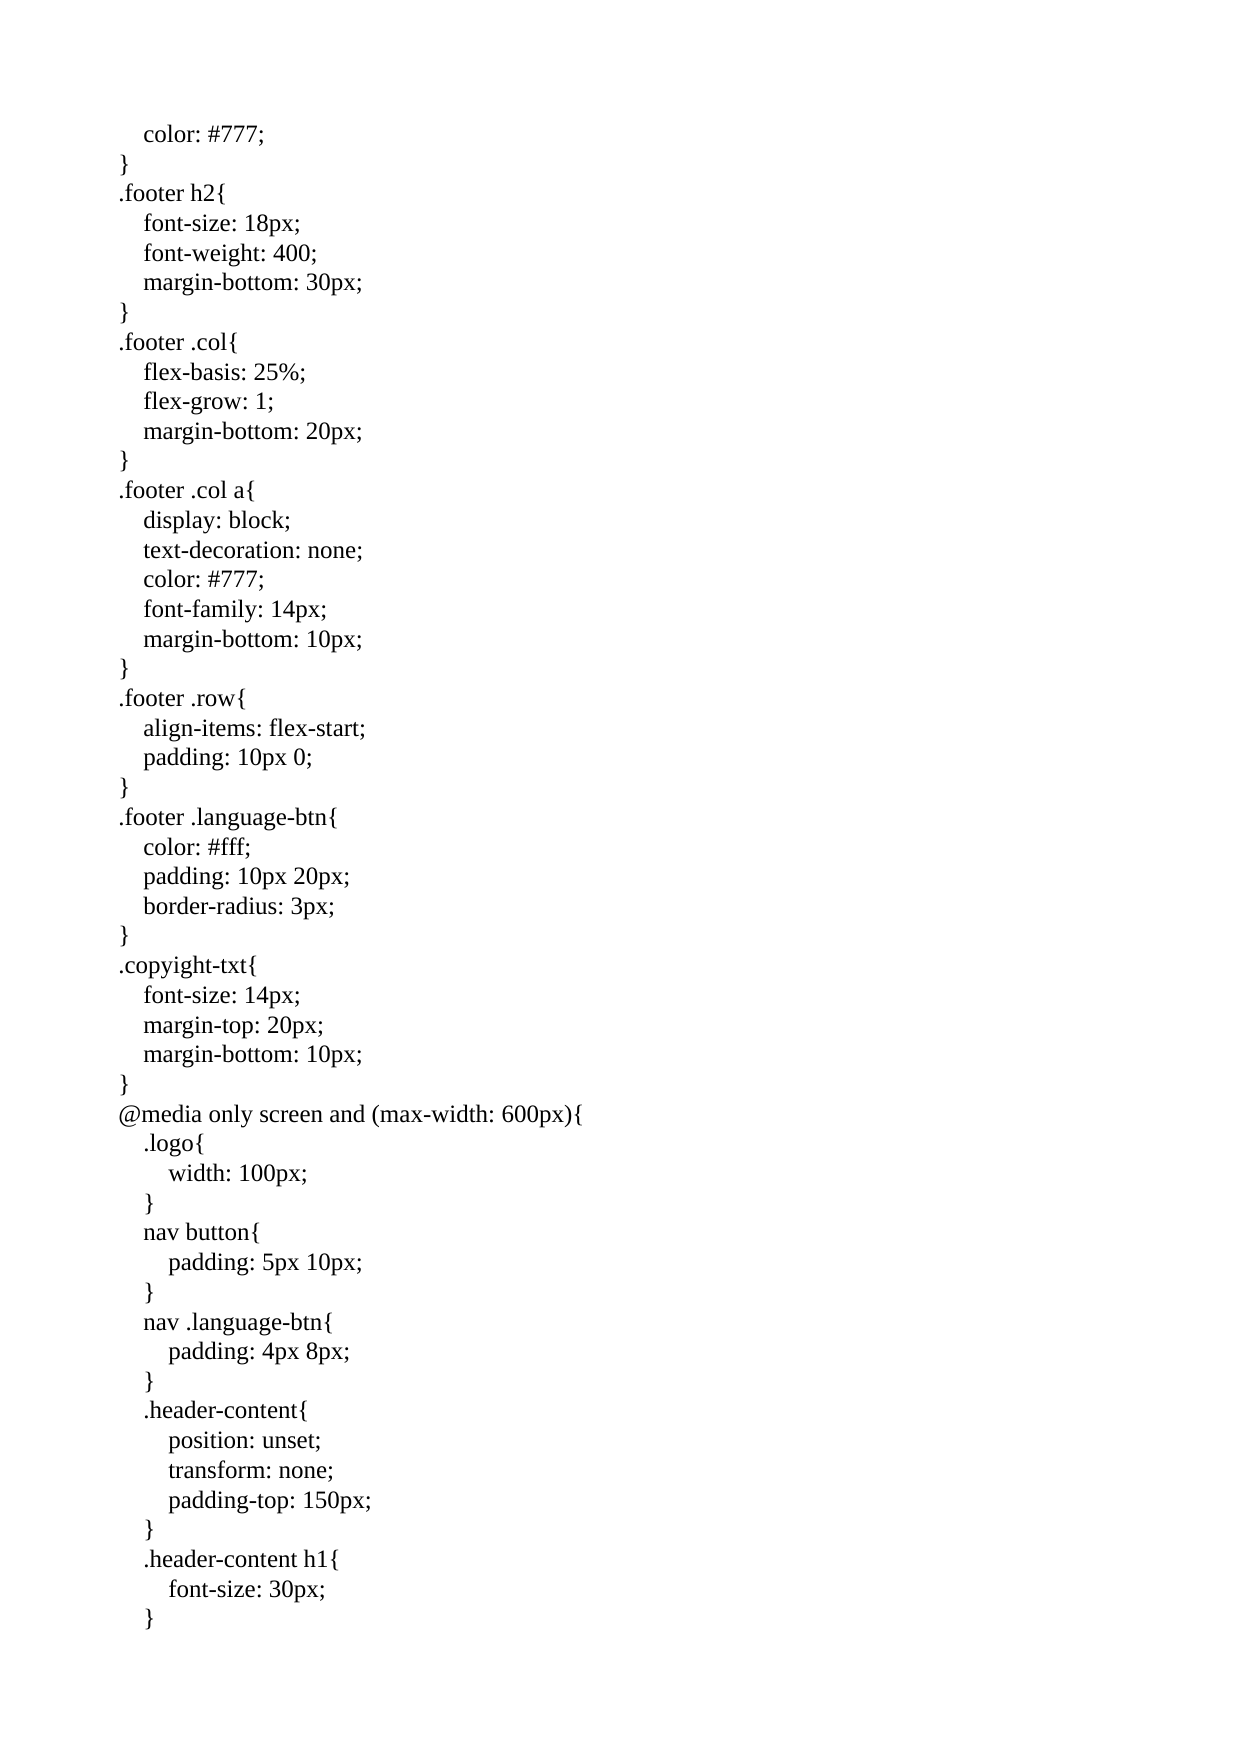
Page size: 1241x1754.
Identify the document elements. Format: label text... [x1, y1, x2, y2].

text margin-bottom: 20px; [118, 415, 1122, 445]
text .footer .col{ [118, 326, 1122, 356]
text padding: 10px 20px; [118, 860, 1122, 890]
text margin-bottom: 30px; [118, 267, 1122, 296]
text align-items: flex-start; [118, 712, 1122, 742]
text } [118, 445, 1122, 474]
text .logo{ [118, 1127, 1122, 1157]
text .footer h2{ [118, 177, 1122, 207]
text .header-content{ [118, 1395, 1122, 1424]
text font-size: 14px; [118, 979, 1122, 1009]
text text-decoration: none; [118, 534, 1122, 563]
text } [118, 1513, 1122, 1543]
text } [118, 920, 1122, 949]
text flex-basis: 25%; [118, 356, 1122, 385]
text border-radius: 3px; [118, 890, 1122, 920]
text font-weight: 400; [118, 237, 1122, 267]
text flex-grow: 1; [118, 385, 1122, 415]
text padding: 10px 0; [118, 742, 1122, 771]
text } [118, 771, 1122, 801]
text } [118, 1365, 1122, 1395]
text } [118, 1276, 1122, 1306]
text } [118, 296, 1122, 326]
text } [118, 148, 1122, 177]
text font-family: 14px; [118, 593, 1122, 623]
text padding: 4px 8px; [118, 1335, 1122, 1365]
text } [118, 1068, 1122, 1098]
text } [118, 1602, 1122, 1632]
text margin-bottom: 10px; [118, 623, 1122, 652]
text transform: none; [118, 1454, 1122, 1484]
text } [118, 1187, 1122, 1217]
text } [118, 652, 1122, 682]
text width: 100px; [118, 1157, 1122, 1187]
text display: block; [118, 504, 1122, 534]
text color: #fff; [118, 831, 1122, 860]
text nav .language-btn{ [118, 1306, 1122, 1335]
text margin-top: 20px; [118, 1009, 1122, 1038]
text position: unset; [118, 1424, 1122, 1454]
text .header-content h1{ [118, 1543, 1122, 1573]
text font-size: 30px; [118, 1573, 1122, 1602]
text .footer .row{ [118, 682, 1122, 712]
text .footer .col a{ [118, 474, 1122, 504]
text .copyight-txt{ [118, 949, 1122, 979]
text padding: 5px 10px; [118, 1246, 1122, 1276]
text @media only screen and (max-width: 600px){ [118, 1098, 1122, 1127]
text color: #777; [118, 563, 1122, 593]
text font-size: 18px; [118, 207, 1122, 237]
text color: #777; [118, 118, 1122, 148]
text margin-bottom: 10px; [118, 1038, 1122, 1068]
text padding-top: 150px; [118, 1484, 1122, 1513]
text nav button{ [118, 1217, 1122, 1246]
text .footer .language-btn{ [118, 801, 1122, 831]
